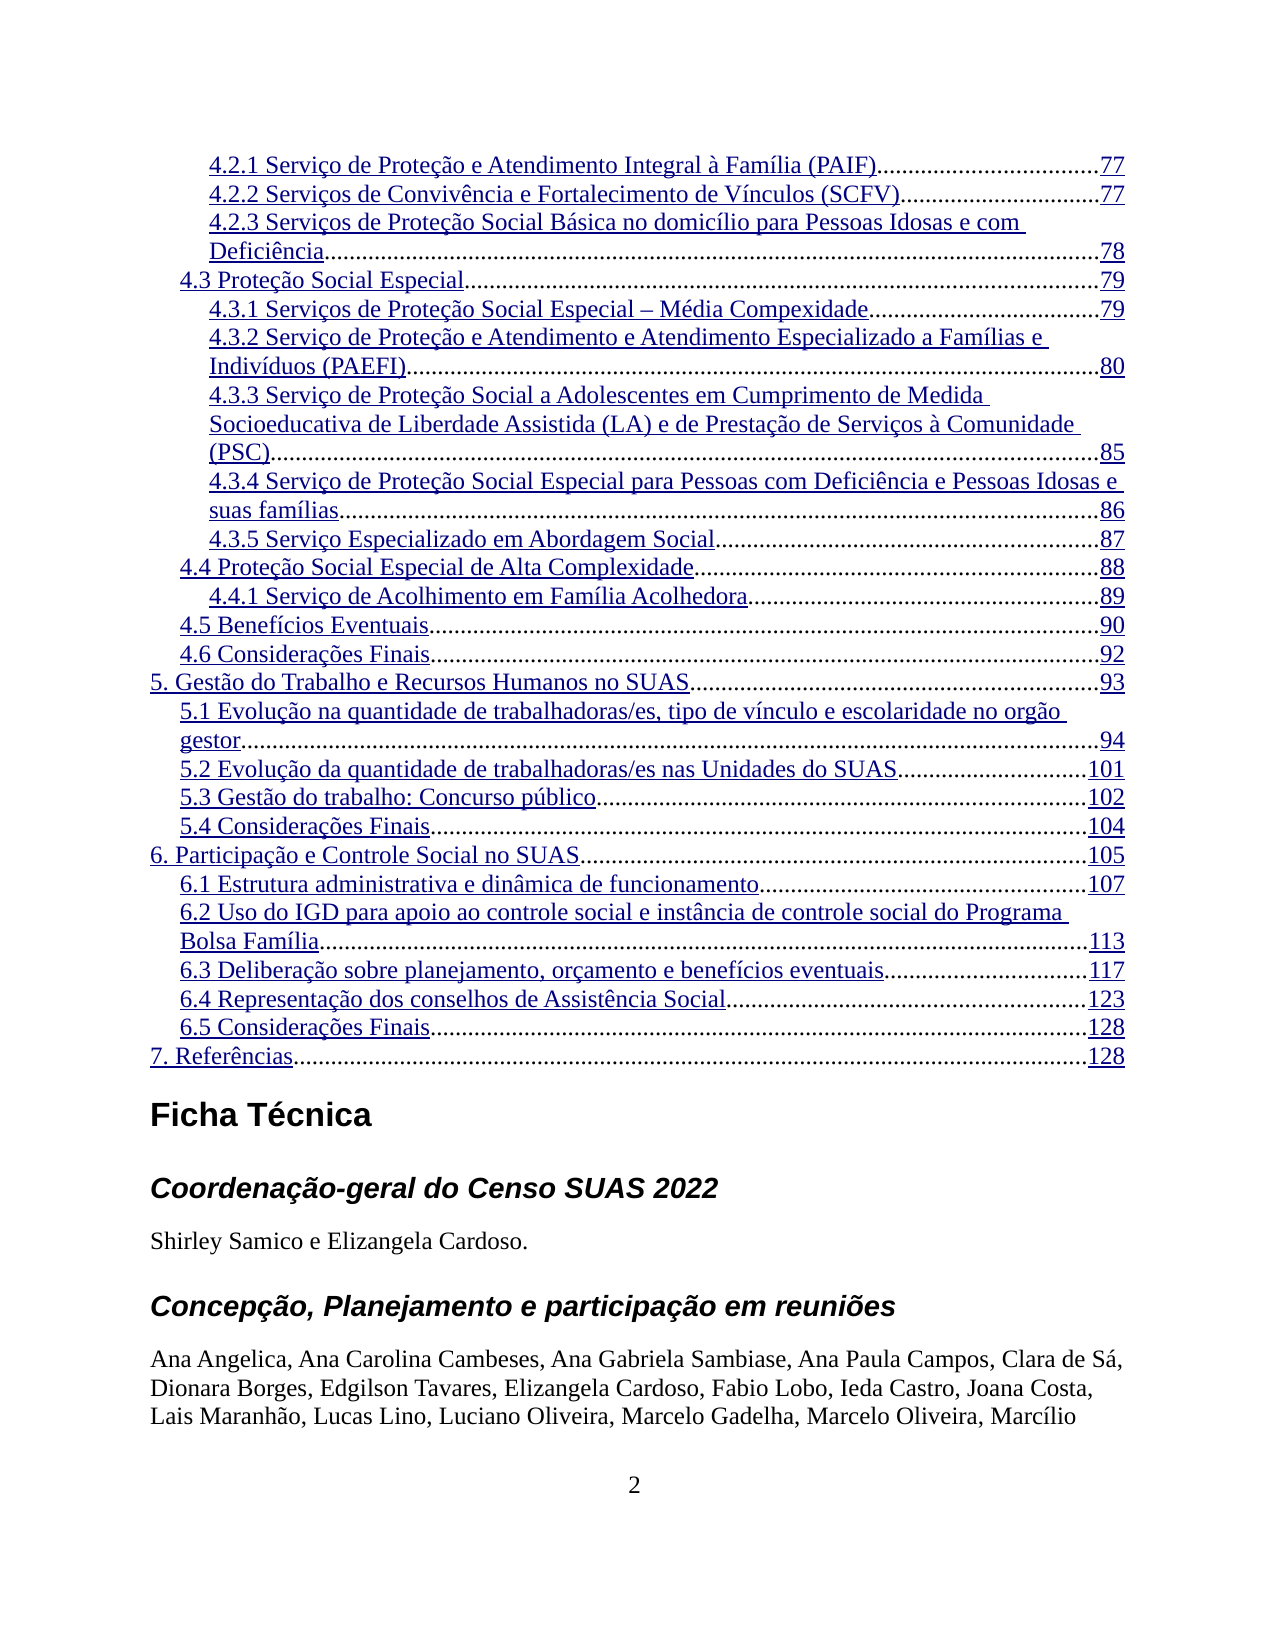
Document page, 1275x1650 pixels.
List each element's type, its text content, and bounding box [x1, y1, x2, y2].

text 4.3.2 Serviço de Proteção e Atendimento e Atendimento Especializado a Famílias e Indivíduos (PAEFI) 80 [209, 322, 1125, 380]
text 4.6 Considerações Finais 92 [179, 639, 1125, 667]
text 4.2.2 Serviços de Convivência e Fortalecimento de Vínculos (SCFV) 77 [209, 179, 1125, 207]
text 4.4.1 Serviço de Acolhimento em Família Acolhedora 89 [209, 581, 1125, 610]
text 6.5 Considerações Finais 128 [179, 1012, 1125, 1041]
text 4.3.5 Serviço Especializado em Abordagem Social 87 [209, 524, 1125, 552]
subtitle Ficha Técnica [150, 1095, 1125, 1134]
text 4.3.1 Serviços de Proteção Social Especial – Média Compexidade 79 [209, 294, 1125, 322]
text 5.4 Considerações Finais 104 [179, 811, 1125, 840]
text Shirley Samico e Elizangela Cardoso. [150, 1226, 1125, 1255]
text 4.4 Proteção Social Especial de Alta Complexidade 88 [179, 552, 1125, 581]
text 7. Referências 128 [150, 1041, 1125, 1070]
text 4.3 Proteção Social Especial 79 [179, 265, 1125, 294]
text 5.3 Gestão do trabalho: Concurso público 102 [179, 782, 1125, 811]
text 6.4 Representação dos conselhos de Assistência Social 123 [179, 984, 1125, 1012]
text 6. Participação e Controle Social no SUAS 105 [150, 840, 1125, 869]
text 4.3.4 Serviço de Proteção Social Especial para Pessoas com Deficiência e Pessoas Idosas e suas famílias 86 [209, 466, 1125, 524]
text 5. Gestão do Trabalho e Recursos Humanos no SUAS 93 [150, 667, 1125, 696]
text 6.2 Uso do IGD para apoio ao controle social e instância de controle social do Programa Bolsa Família 113 [179, 897, 1125, 955]
text 4.2.1 Serviço de Proteção e Atendimento Integral à Família (PAIF) 77 [209, 150, 1125, 179]
text Ana Angelica, Ana Carolina Cambeses, Ana Gabriela Sambiase, Ana Paula Campos, Clara de Sá, Dionara Borges, Edgilson Tavares, Elizangela Cardoso, Fabio Lobo, Ieda Castro, Joana Costa, Lais Maranhão, Lucas Lino, Luciano Oliveira, Marcelo Gadelha, Marcelo Oliveira, Marcílio [150, 1344, 1125, 1430]
subtitle Coordenação-geral do Censo SUAS 2022 [150, 1171, 1125, 1205]
text 5.2 Evolução da quantidade de trabalhadoras/es nas Unidades do SUAS 101 [179, 754, 1125, 782]
text 5.1 Evolução na quantidade de trabalhadoras/es, tipo de vínculo e escolaridade no orgão gestor 94 [179, 696, 1125, 754]
text 4.3.3 Serviço de Proteção Social a Adolescentes em Cumprimento de Medida Socioeducativa de Liberdade Assistida (LA) e de Prestação de Serviços à Comunidade (PSC) 85 [209, 380, 1125, 466]
subtitle Concepção, Planejamento e participação em reuniões [150, 1289, 1125, 1322]
text 6.3 Deliberação sobre planejamento, orçamento e benefícios eventuais 117 [179, 955, 1125, 984]
text 6.1 Estrutura administrativa e dinâmica de funcionamento 107 [179, 869, 1125, 897]
text 4.2.3 Serviços de Proteção Social Básica no domicílio para Pessoas Idosas e com Deficiência 78 [209, 207, 1125, 265]
text 4.5 Benefícios Eventuais 90 [179, 610, 1125, 639]
